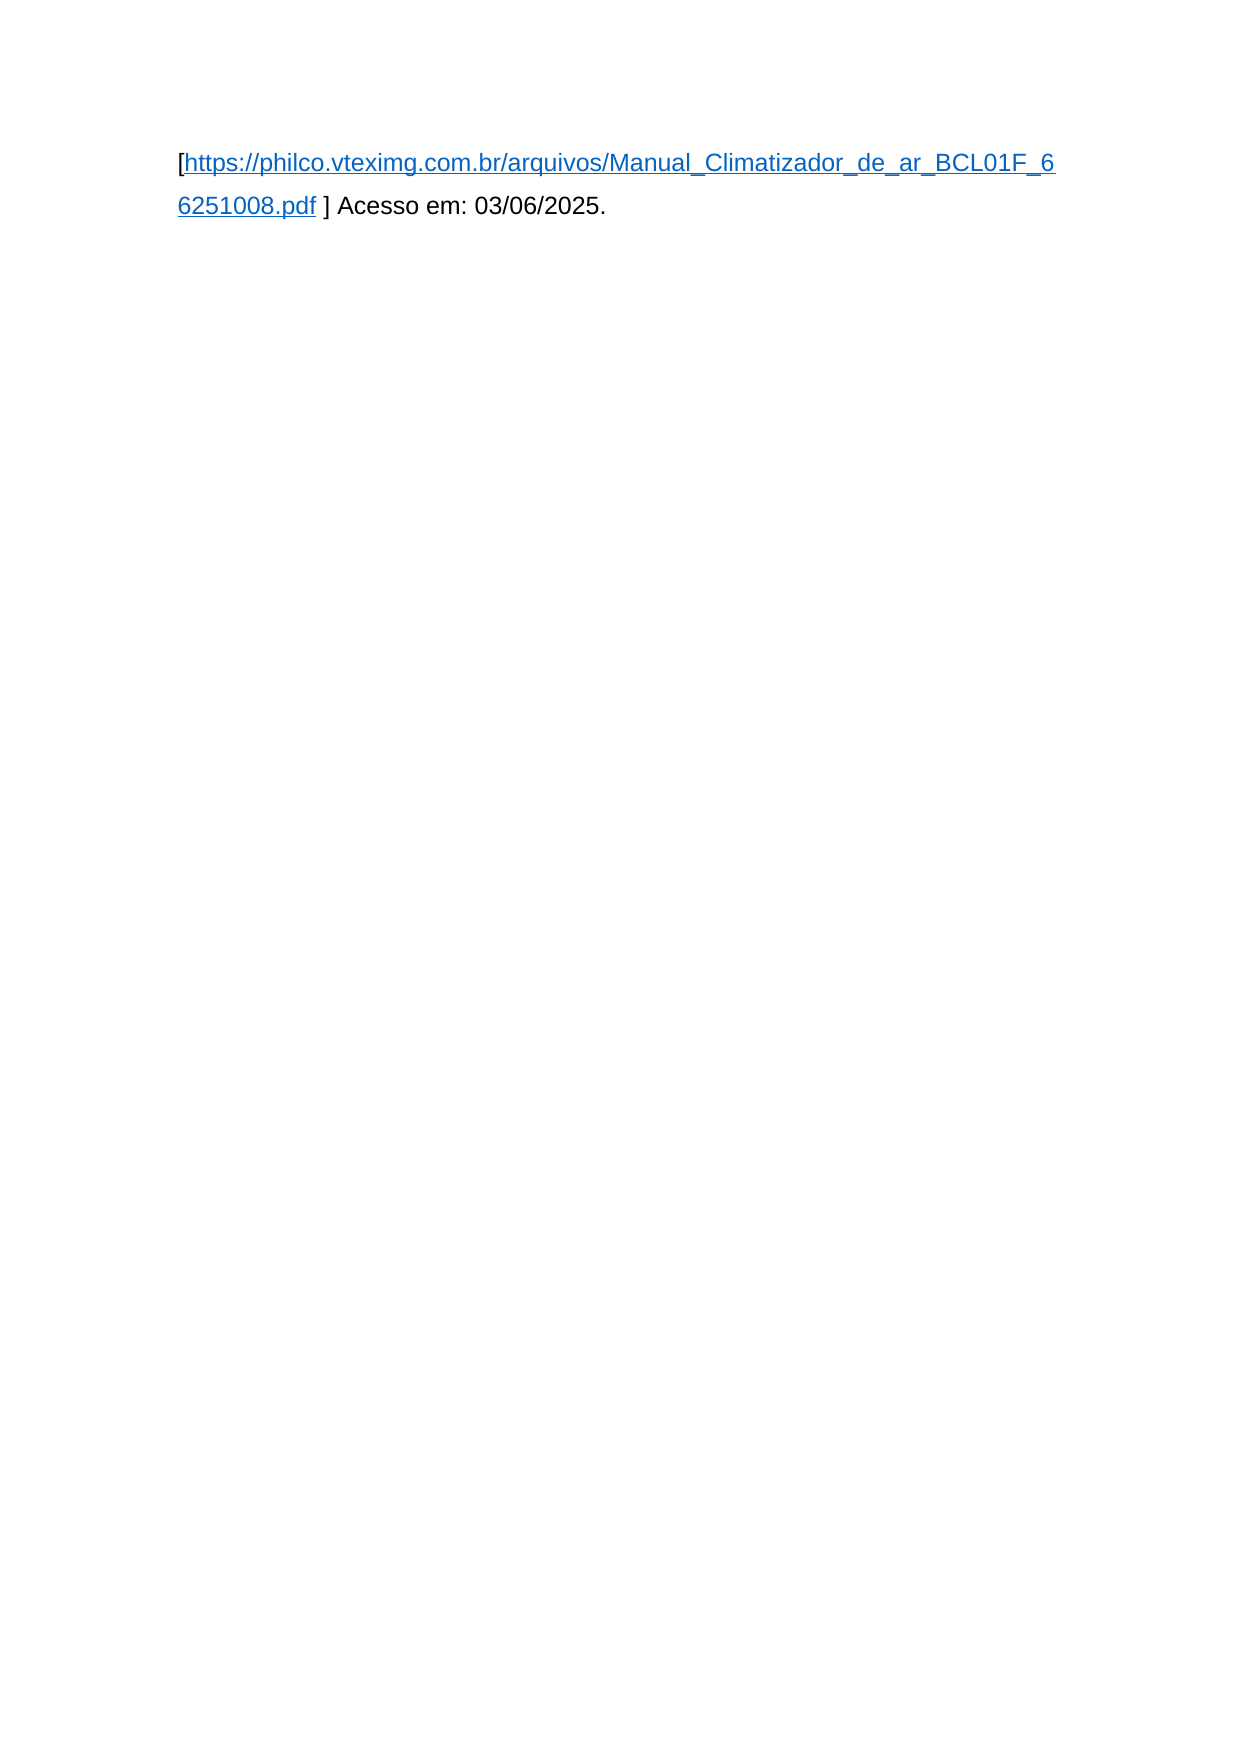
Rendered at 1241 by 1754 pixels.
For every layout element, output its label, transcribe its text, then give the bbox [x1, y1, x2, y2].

text [https://philco.vteximg.com.br/arquivos/Manual_Climatizador_de_ar_BCL01F_66251008.pdf ] Acesso em: 03/06/2025. [177, 148, 1063, 219]
